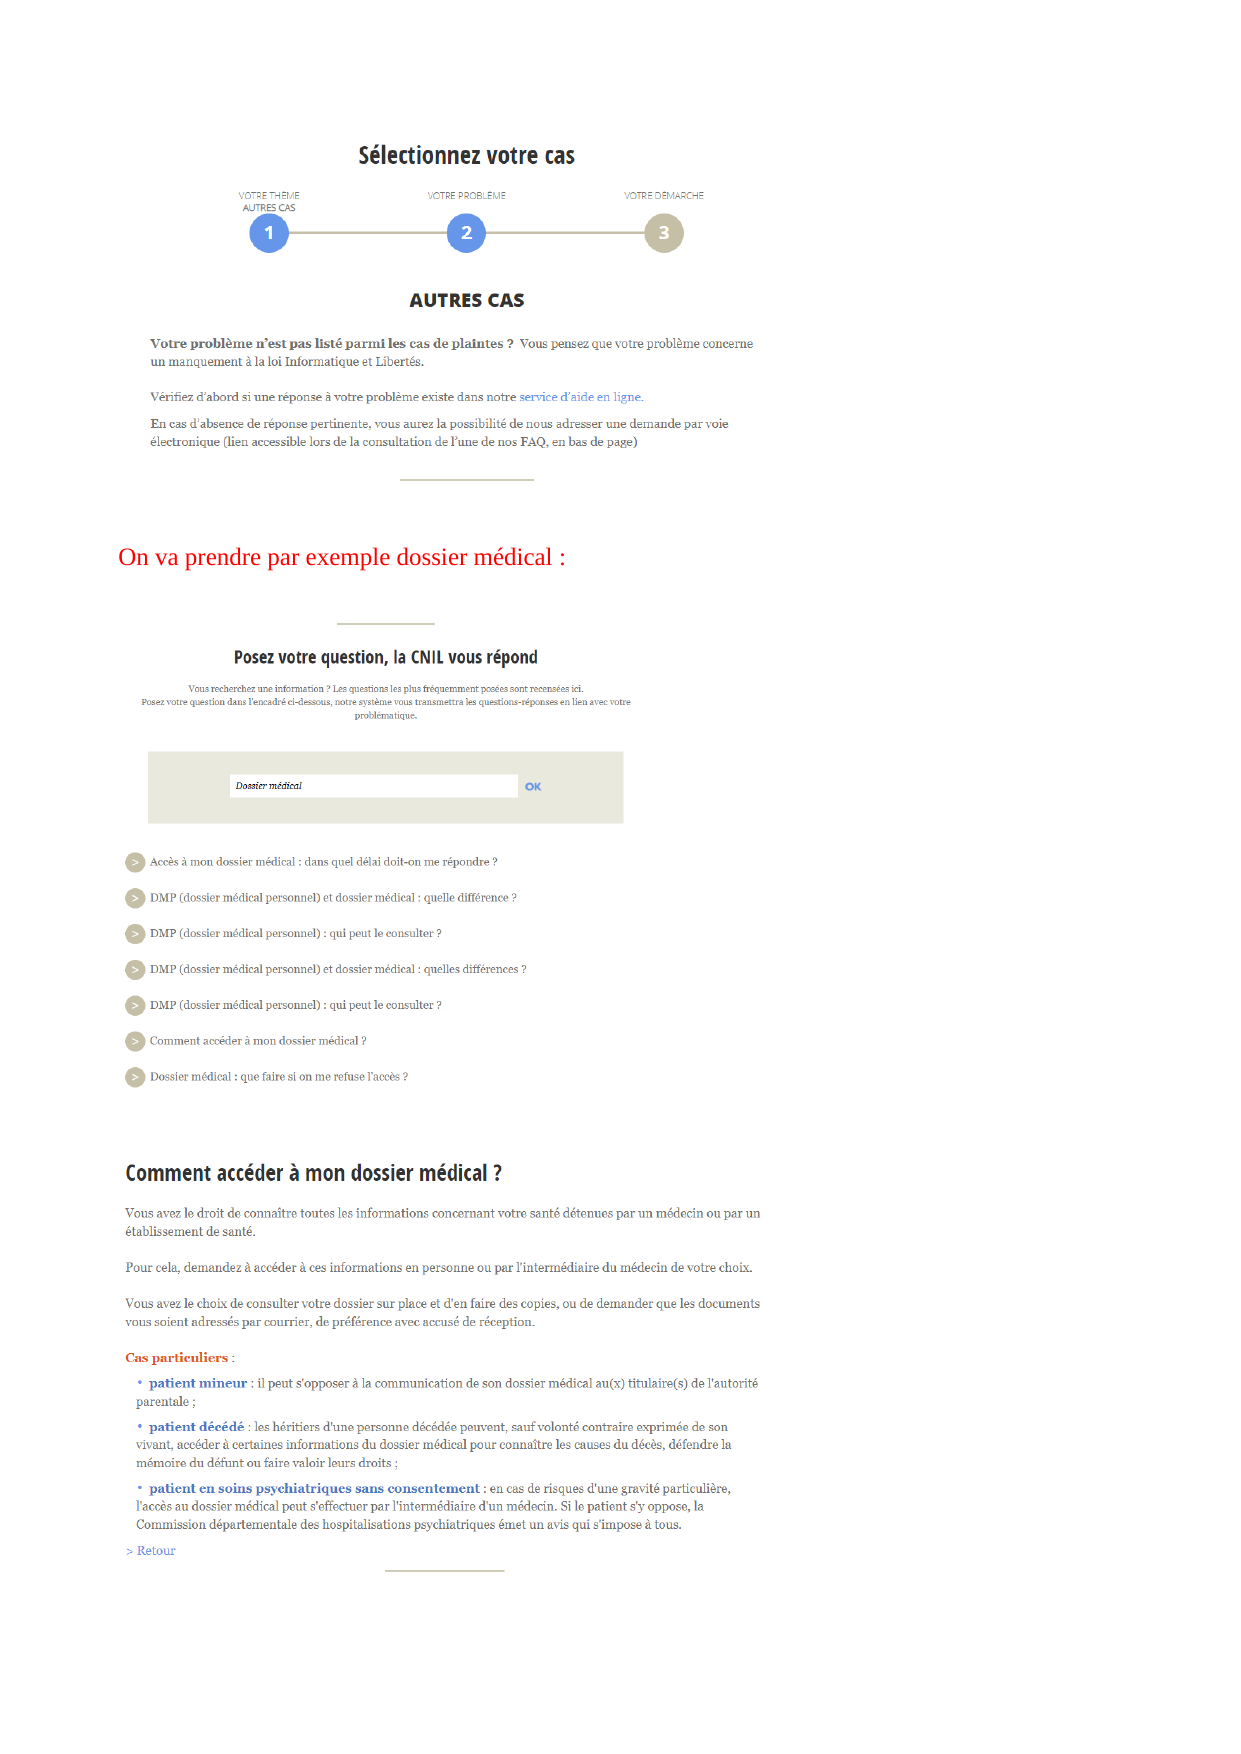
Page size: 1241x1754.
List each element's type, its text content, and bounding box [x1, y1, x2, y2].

text On va prendre par exemple dossier médical : [118, 542, 1122, 570]
